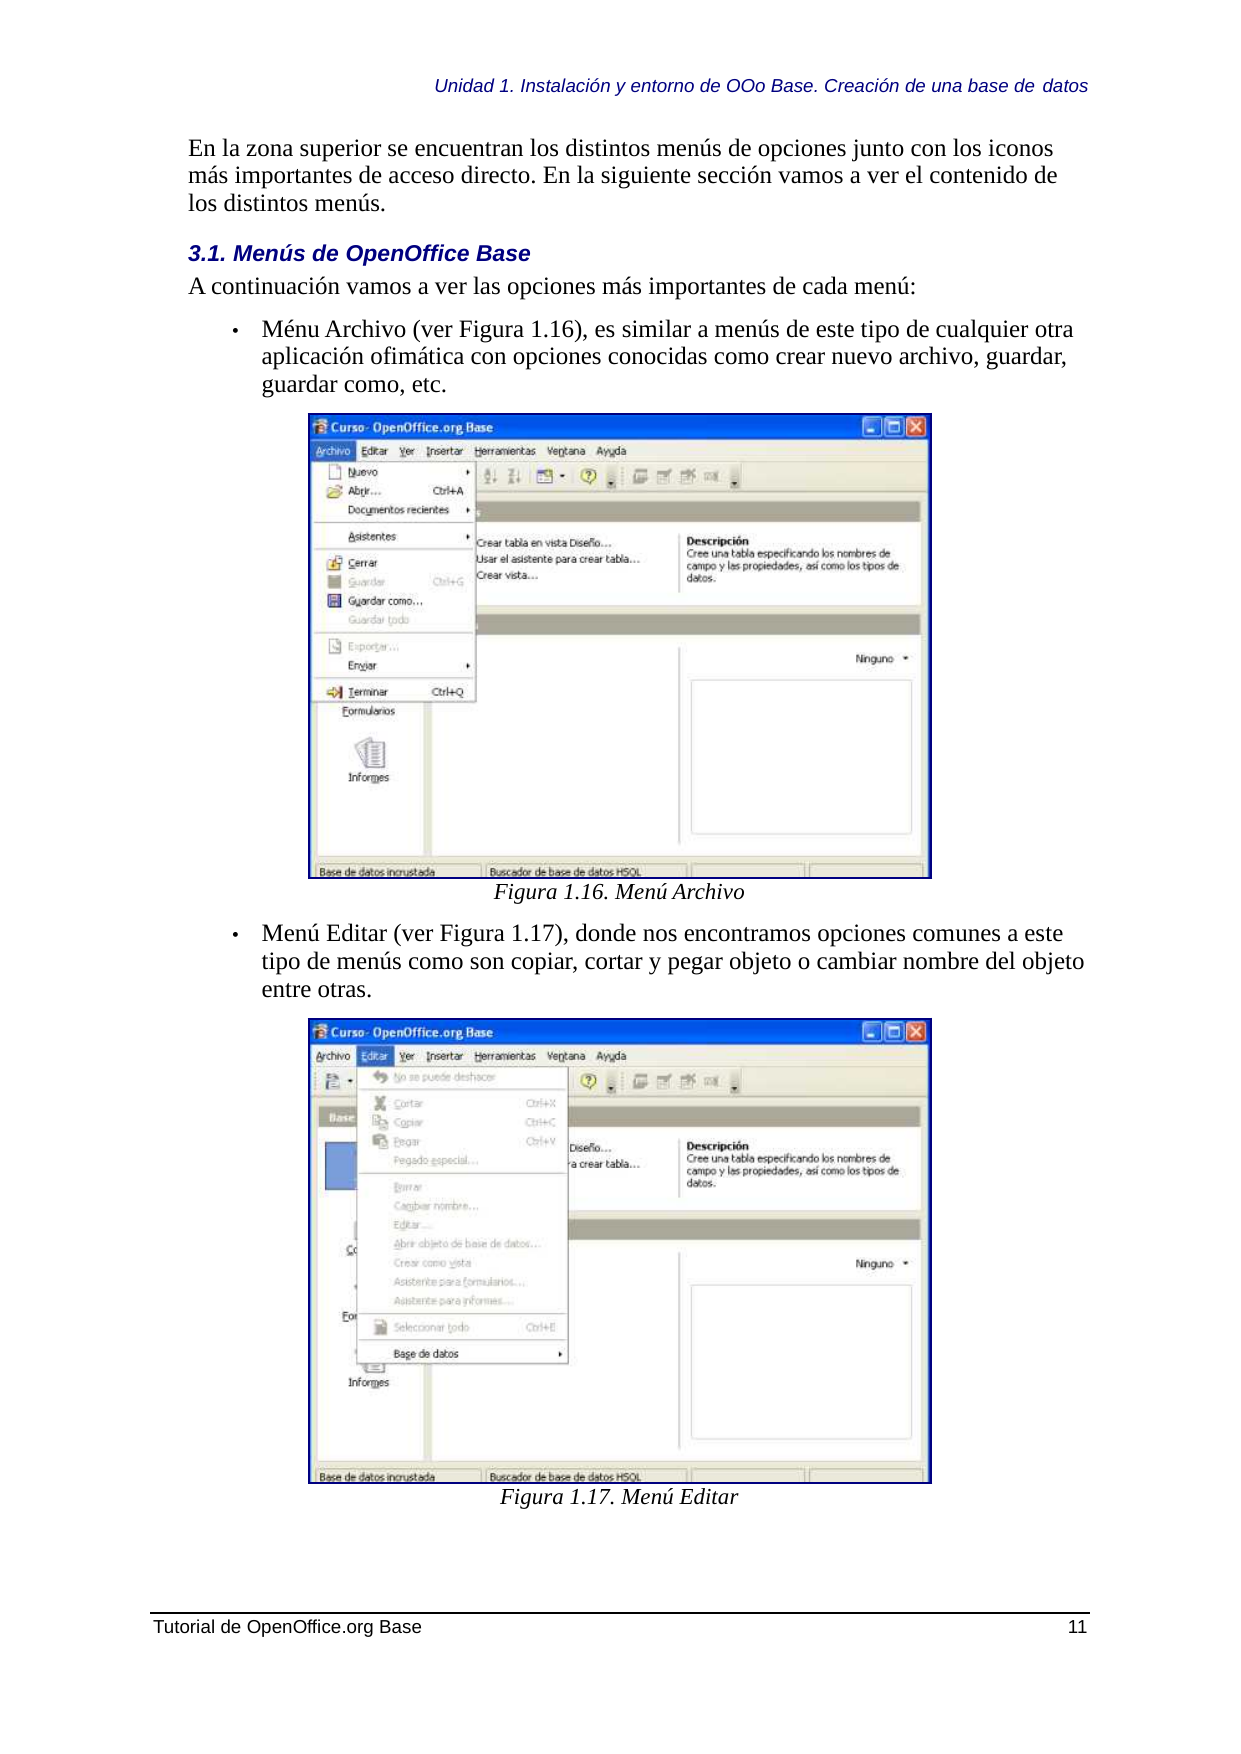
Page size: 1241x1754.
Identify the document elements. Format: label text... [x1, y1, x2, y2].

list Menú Editar (ver Figura 1.17), donde nos encontramos opciones comunes a este tipo de menús como son copiar, cortar y pegar objeto o cambiar nombre del objeto entre otras. [232, 919, 1090, 1003]
list Ménu Archivo (ver Figura 1.16), es similar a menús de este tipo de cualquier otra aplicación ofimática con opciones conocidas como crear nuevo archivo, guardar, guardar como, etc. [232, 315, 1090, 398]
text Figura 1.17. Menú Editar [150, 1017, 1090, 1509]
picture [310, 1020, 930, 1482]
text A continuación vamos a ver las opciones más importantes de cada menú: [188, 272, 1090, 300]
text En la zona superior se encuentran los distintos menús de opciones junto con los iconos más importantes de acceso directo. En la siguiente sección vamos a ver el contenido de los distintos menús. [188, 134, 1090, 217]
subtitle Menús de OpenOffice Base [188, 241, 1090, 266]
text Figura 1.16. Menú Archivo [150, 413, 1090, 905]
picture [310, 415, 930, 877]
